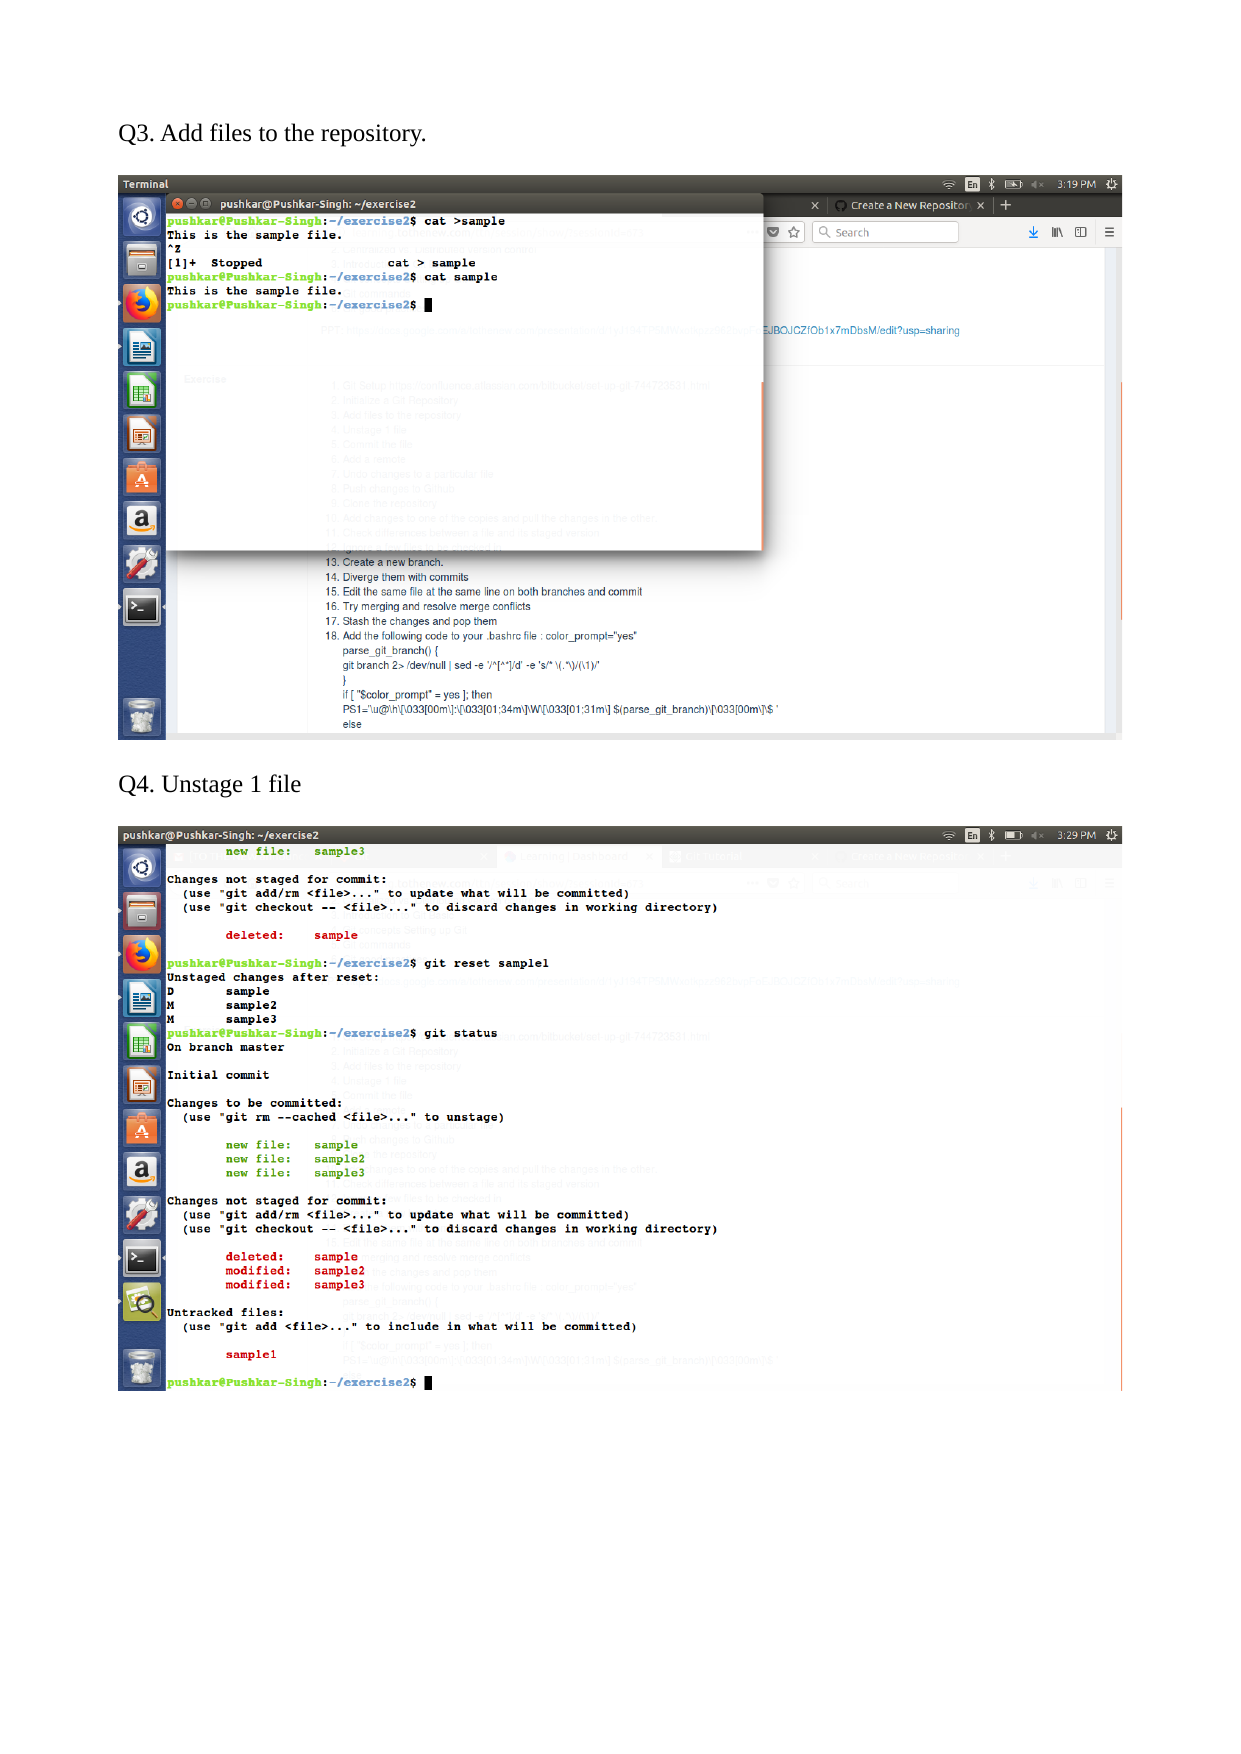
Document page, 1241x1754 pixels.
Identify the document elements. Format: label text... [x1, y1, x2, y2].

text Q3. Add files to the repository. [118, 118, 1122, 147]
text Q4. Unstage 1 file [118, 769, 1122, 797]
picture [118, 826, 1123, 1391]
picture [118, 175, 1123, 740]
